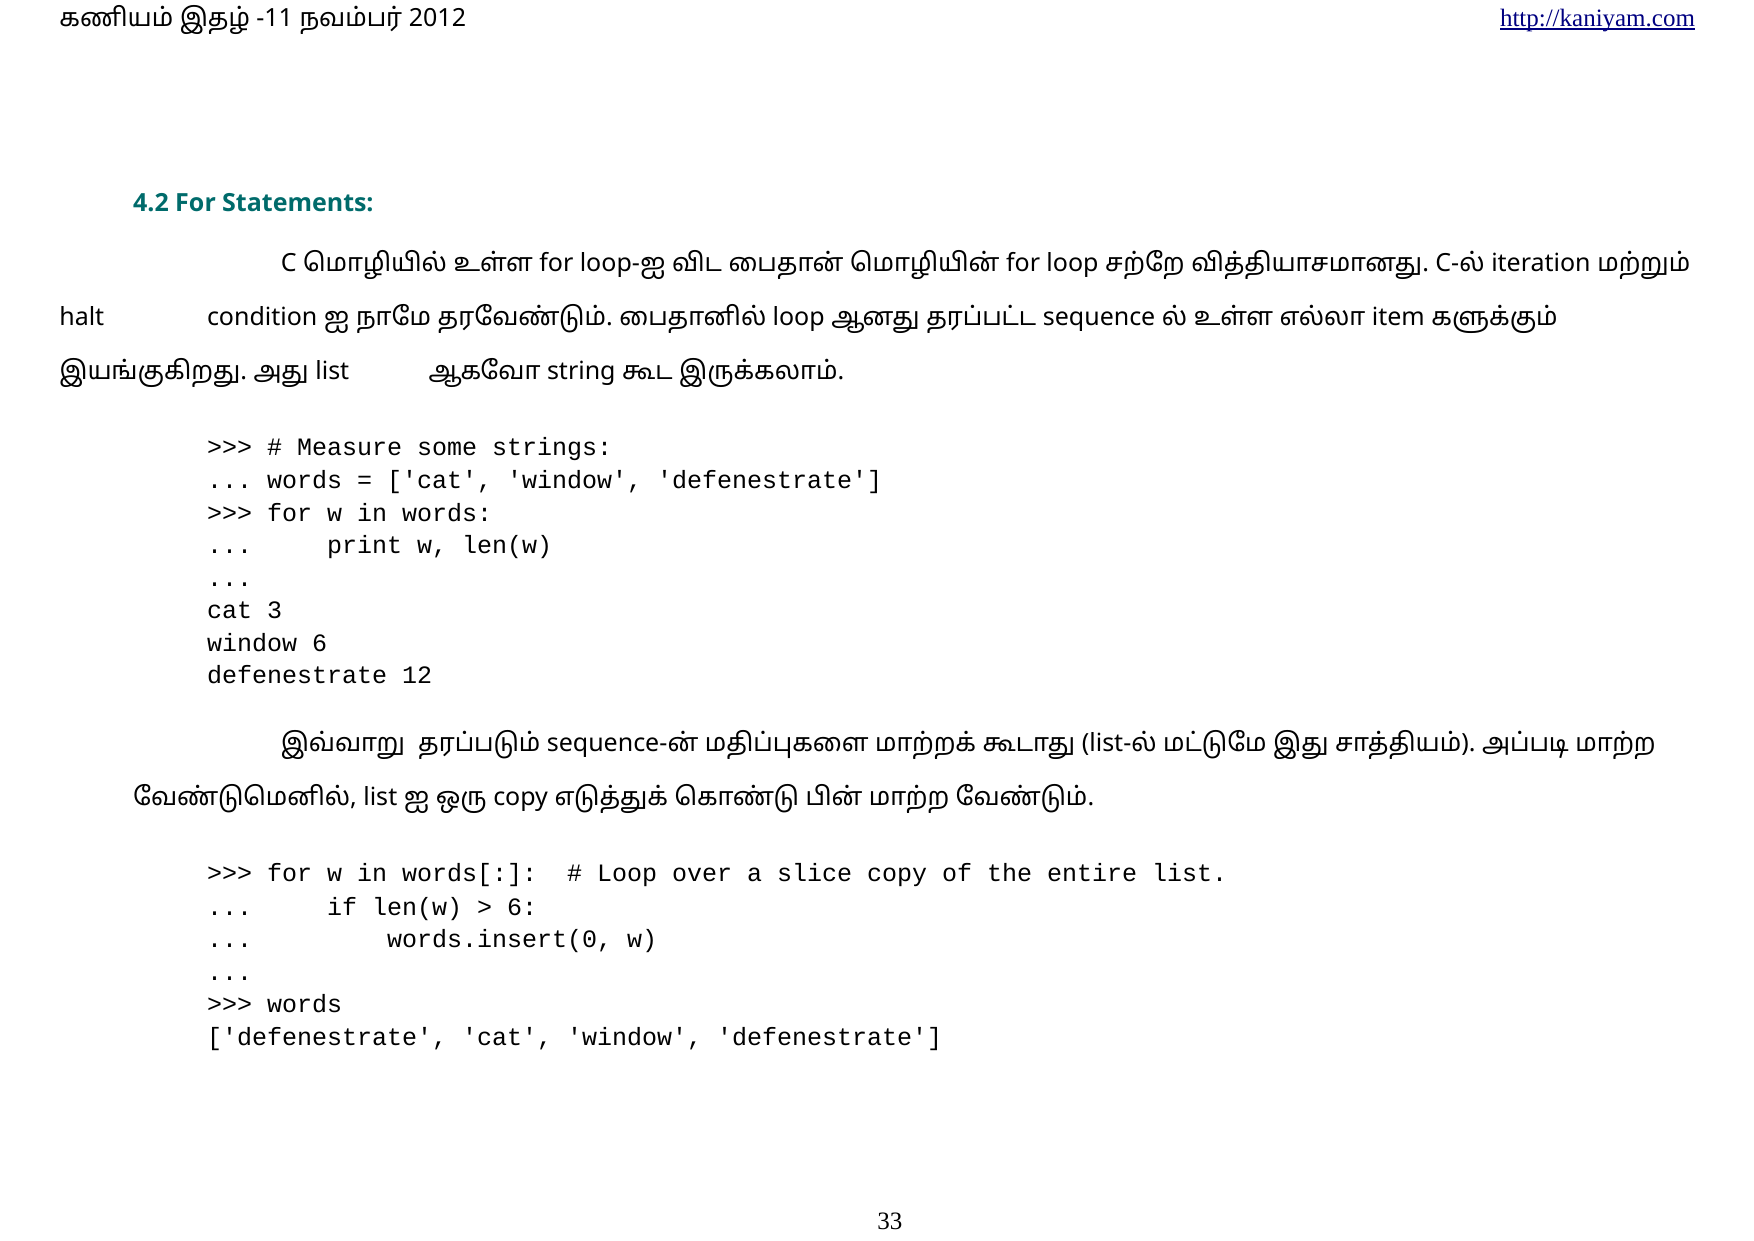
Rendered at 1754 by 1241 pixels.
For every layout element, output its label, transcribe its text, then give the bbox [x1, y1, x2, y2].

text >>> for w in words[:]: # Loop over a slice copy of the entire list. [59, 855, 1695, 889]
text ... [59, 565, 1695, 594]
text ['defenestrate', 'cat', 'window', 'defenestrate'] [59, 1024, 1695, 1053]
text >>> # Measure some strings: [59, 428, 1695, 463]
text ... words.insert(0, w) [59, 927, 1695, 955]
text >>> for w in words: [59, 500, 1695, 529]
text இவ்வாறு தரப்படும் sequence-ன் மதிப்புகளை மாற்றக் கூடாது (list-ல் மட்டுமே இது சாத்தியம்). அப்படி மாற்ற வேண்டுமெனில், list ஐ ஒரு copy எடுத்துக் கொண்டு பின் மாற்ற வேண்டும். [59, 725, 1695, 816]
text C மொழியில் உள்ள for loop-ஐ விட பைதான் மொழியின் for loop சற்றே வித்தியாசமானது. C-ல் iteration மற்றும் halt condition ஐ நாமே தரவேண்டும். பைதானில் loop ஆனது தரப்பட்ட sequence ல் உள்ள எல்லா item களுக்கும் இயங்குகிறது. அது list ஆகவோ string கூட இருக்கலாம். [59, 244, 1695, 389]
text >>> words [59, 992, 1695, 1020]
text window 6 [59, 630, 1695, 659]
text cat 3 [59, 598, 1695, 626]
text 4.2 For Statements: [59, 184, 1695, 218]
text ... [59, 959, 1695, 988]
text ... if len(w) > 6: [59, 894, 1695, 923]
text ... print w, len(w) [59, 533, 1695, 561]
text defenestrate 12 [59, 663, 1695, 691]
text ... words = ['cat', 'window', 'defenestrate'] [59, 468, 1695, 496]
